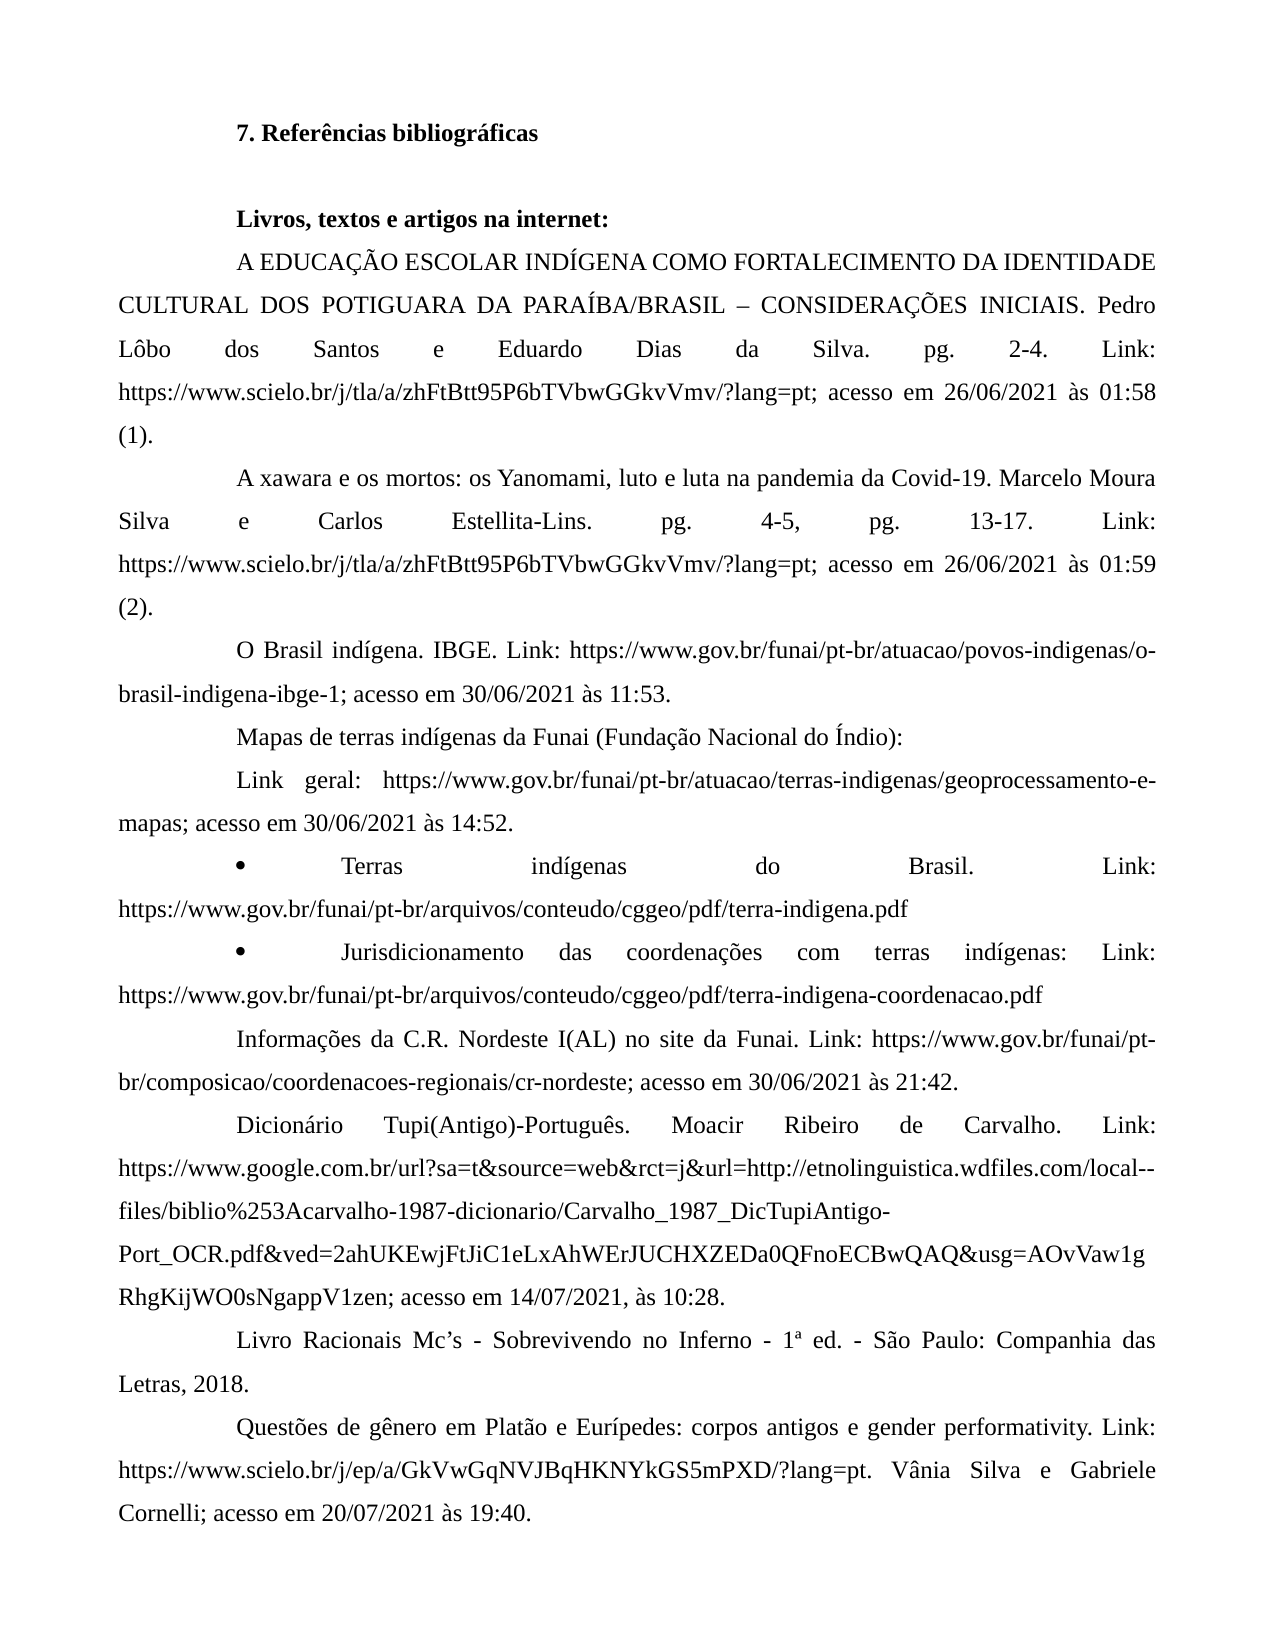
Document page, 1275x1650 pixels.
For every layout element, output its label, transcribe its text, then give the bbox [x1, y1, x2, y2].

text O Brasil indígena. IBGE. Link: https://www.gov.br/funai/pt-br/atuacao/povos-indigenas/o-brasil-indigena-ibge-1; acesso em 30/06/2021 às 11:53. [118, 636, 1157, 707]
text A EDUCAÇÃO ESCOLAR INDÍGENA COMO FORTALECIMENTO DA IDENTIDADE CULTURAL DOS POTIGUARA DA PARAÍBA/BRASIL – CONSIDERAÇÕES INICIAIS. Pedro Lôbo dos Santos e Eduardo Dias da Silva. pg. 2-4. Link: https://www.scielo.br/j/tla/a/zhFtBtt95P6bTVbwGGkvVmv/?lang=pt; acesso em 26/06/2021 às 01:58 (1). [118, 247, 1157, 449]
text Mapas de terras indígenas da Funai (Fundação Nacional do Índio): [118, 722, 1157, 751]
text Livros, textos e artigos na internet: [118, 204, 1157, 233]
text Livro Racionais Mc’s - Sobrevivendo no Inferno - 1ª ed. - São Paulo: Companhia das Letras, 2018. [118, 1326, 1157, 1397]
text Informações da C.R. Nordeste I(AL) no site da Funai. Link: https://www.gov.br/funai/pt-br/composicao/coordenacoes-regionais/cr-nordeste; acesso em 30/06/2021 às 21:42. [118, 1024, 1157, 1096]
text Dicionário Tupi(Antigo)-Português. Moacir Ribeiro de Carvalho. Link: https://www.google.com.br/url?sa=t&source=web&rct=j&url=http://etnolinguistica.wdfiles.com/local--files/biblio%253Acarvalho-1987-dicionario/Carvalho_1987_DicTupiAntigo-Port_OCR.pdf&ved=2ahUKEwjFtJiC1eLxAhWErJUCHXZEDa0QFnoECBwQAQ&usg=AOvVaw1gRhgKijWO0sNgappV1zen; acesso em 14/07/2021, às 10:28. [118, 1110, 1157, 1311]
text Link geral: https://www.gov.br/funai/pt-br/atuacao/terras-indigenas/geoprocessamento-e-mapas; acesso em 30/06/2021 às 14:52. [118, 765, 1157, 837]
text Questões de gênero em Platão e Eurípedes: corpos antigos e gender performativity. Link: https://www.scielo.br/j/ep/a/GkVwGqNVJBqHKNYkGS5mPXD/?lang=pt. Vânia Silva e Gabriele Cornelli; acesso em 20/07/2021 às 19:40. [118, 1412, 1157, 1527]
list Terras indígenas do Brasil. Link: https://www.gov.br/funai/pt-br/arquivos/conteudo/cggeo/pdf/terra-indigena.pdf [118, 851, 1157, 923]
text A xawara e os mortos: os Yanomami, luto e luta na pandemia da Covid-19. Marcelo Moura Silva e Carlos Estellita-Lins. pg. 4-5, pg. 13-17. Link: https://www.scielo.br/j/tla/a/zhFtBtt95P6bTVbwGGkvVmv/?lang=pt; acesso em 26/06/2021 às 01:59 (2). [118, 463, 1157, 621]
list Jurisdicionamento das coordenações com terras indígenas: Link: https://www.gov.br/funai/pt-br/arquivos/conteudo/cggeo/pdf/terra-indigena-coordenacao.pdf [118, 937, 1157, 1009]
text 7. Referências bibliográficas [118, 118, 1157, 147]
